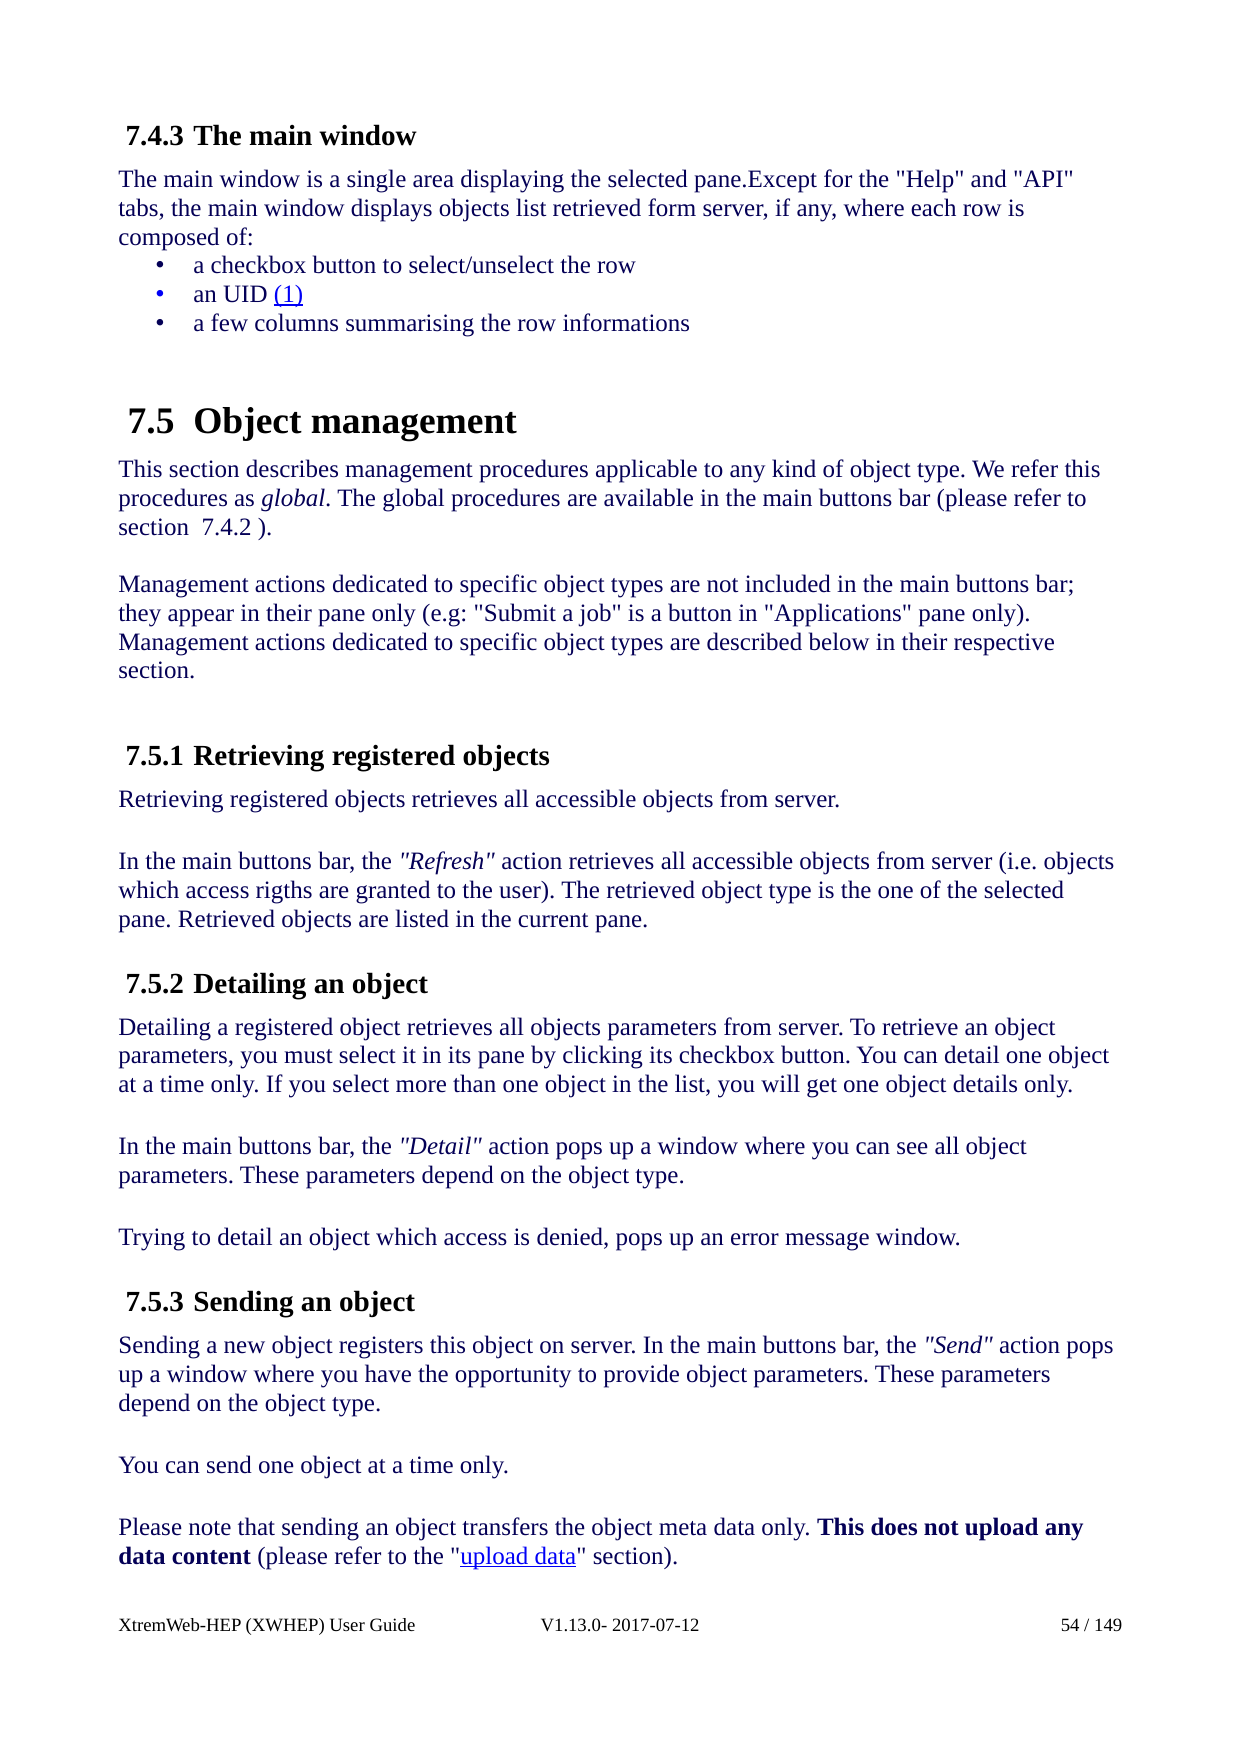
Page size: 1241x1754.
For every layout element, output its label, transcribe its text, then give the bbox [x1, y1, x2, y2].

list an UID (1) [156, 279, 1122, 308]
text Retrieving registered objects retrieves all accessible objects from server. [118, 784, 1122, 813]
text Management actions dedicated to specific object types are not included in the main buttons bar; they appear in their pane only (e.g: "Submit a job" is a button in "Applications" pane only). Management actions dedicated to specific object types are described below in their respective section. [118, 569, 1122, 684]
text Trying to detail an object which access is denied, pops up an error message window. [118, 1222, 1122, 1251]
subtitle Retrieving registered objects [118, 738, 1122, 772]
text Please note that sending an object transfers the object meta data only. This does not upload any data content (please refer to the "upload data" section). [118, 1512, 1122, 1569]
list a checkbox button to select/unselect the row [156, 250, 1122, 279]
text Detailing a registered object retrieves all objects parameters from server. To retrieve an object parameters, you must select it in its pane by clicking its checkbox button. You can detail one object at a time only. If you select more than one object in the list, you will get one object details only. [118, 1012, 1122, 1098]
text You can send one object at a time only. [118, 1450, 1122, 1479]
subtitle Sending an object [118, 1284, 1122, 1318]
text Sending a new object registers this object on server. In the main buttons bar, the "Send" action pops up a window where you have the opportunity to provide object parameters. These parameters depend on the object type. [118, 1330, 1122, 1417]
subtitle Detailing an object [118, 966, 1122, 999]
subtitle Object management [118, 399, 1122, 442]
list a few columns summarising the row informations [156, 308, 1122, 337]
text The main window is a single area displaying the selected pane. Except for the "Help" and "API" tabs, the main window displays objects list retrieved form server, if any, where each row is composed of: [118, 164, 1122, 250]
subtitle The main window [118, 118, 1122, 152]
text This section describes management procedures applicable to any kind of object type. We refer this procedures as global. The global procedures are available in the main buttons bar (please refer to section 7.4.2). [118, 454, 1122, 541]
text In the main buttons bar, the "Detail" action pops up a window where you can see all object parameters. These parameters depend on the object type. [118, 1131, 1122, 1189]
text In the main buttons bar, the "Refresh" action retrieves all accessible objects from server (i.e. objects which access rigths are granted to the user). The retrieved object type is the one of the selected pane. Retrieved objects are listed in the current pane. [118, 846, 1122, 932]
